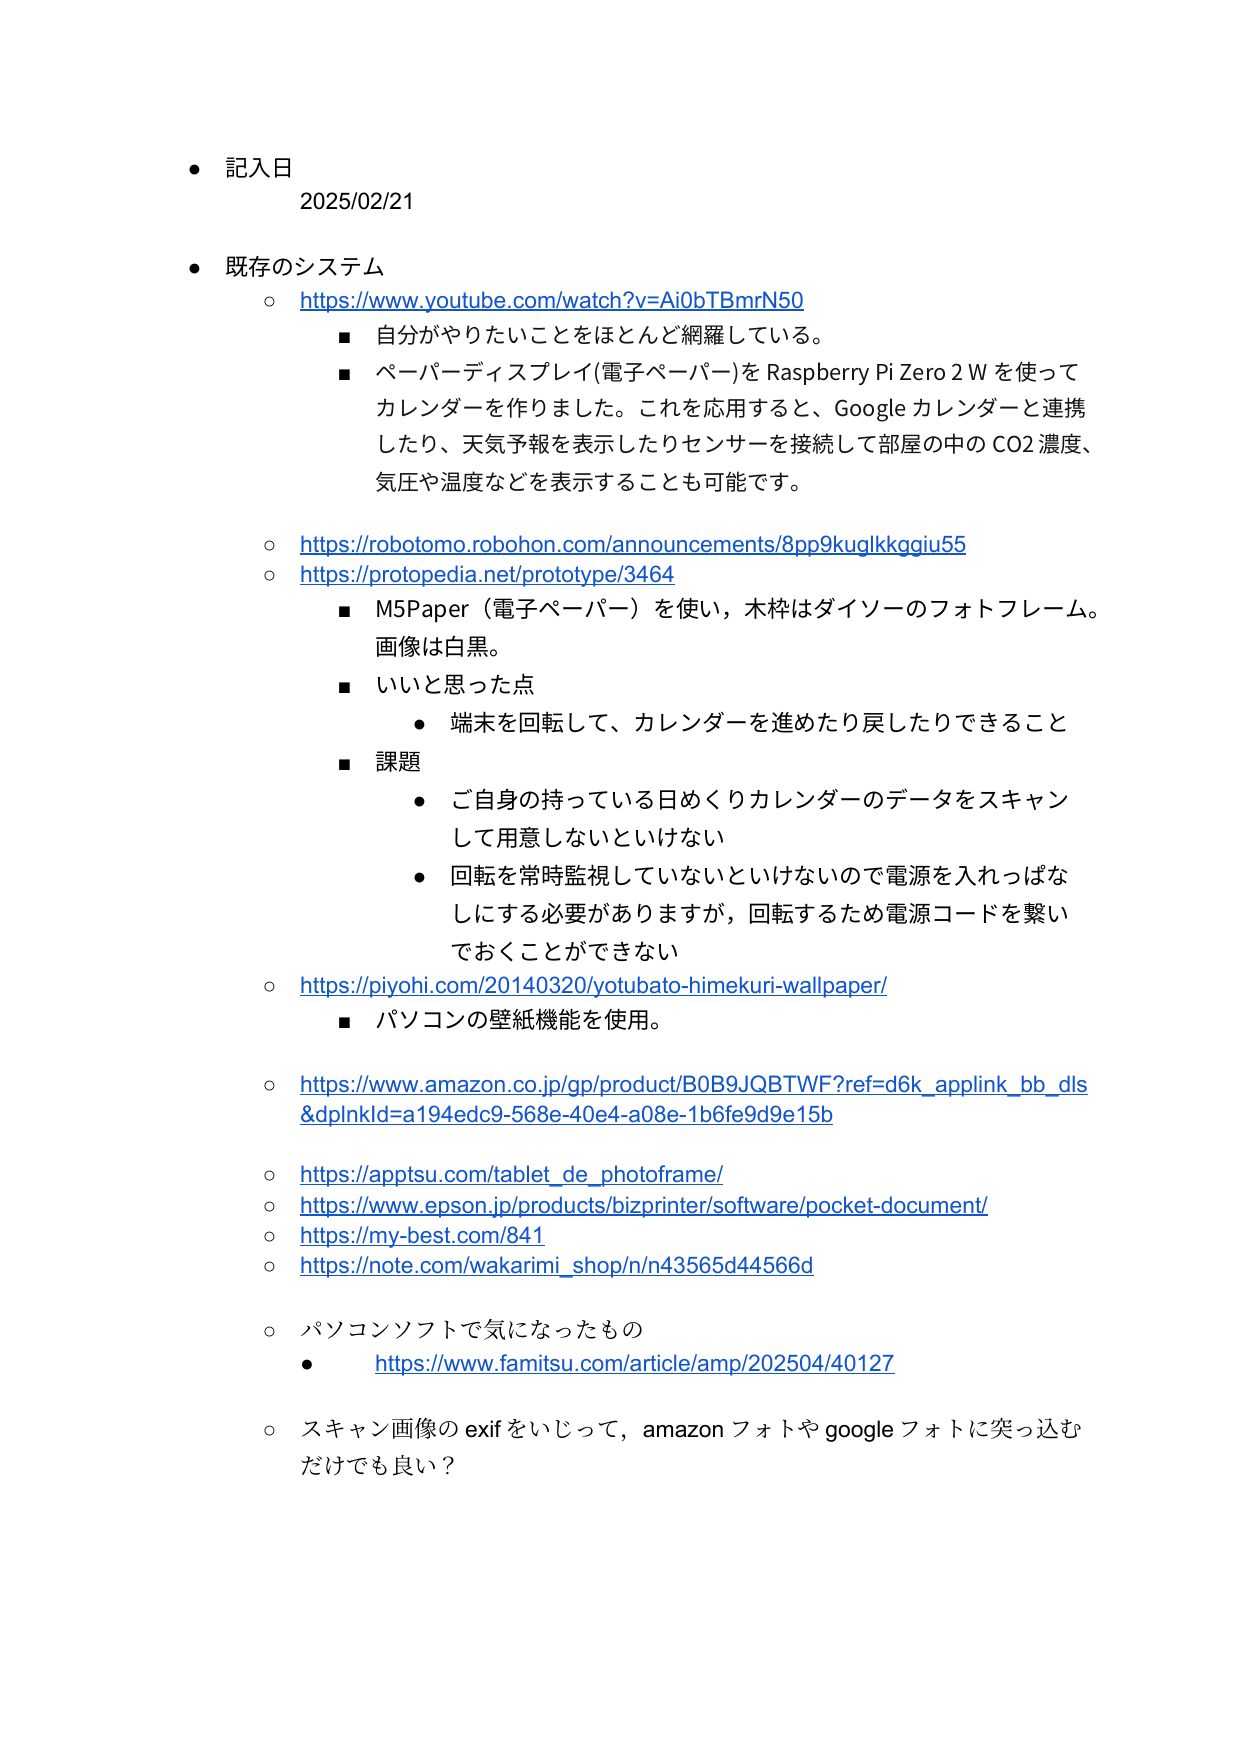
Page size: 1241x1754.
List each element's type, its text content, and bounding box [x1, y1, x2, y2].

list 回転を常時監視していないといけないので電源を入れっぱなしにする必要がありますが，回転するため電源コードを繋いでおくことができない [412, 858, 1090, 967]
list https://piyohi.com/20140320/yotubato-himekuri-wallpaper/ [262, 972, 1090, 998]
list 自分がやりたいことをほとんど網羅している。 [337, 317, 1090, 350]
list https://apptsu.com/tablet_de_photoframe/ [262, 1161, 1090, 1188]
list いいと思った点 [337, 667, 1090, 700]
list https://www.famitsu.com/article/amp/202504/40127 [300, 1350, 1090, 1377]
list M5Paper（電子ペーパー）を使い，木枠はダイソーのフォトフレーム。画像は白黒。 [337, 591, 1090, 662]
list https://note.com/wakarimi_shop/n/n43565d44566d [262, 1252, 1090, 1278]
list パソコンソフトで気になったもの [262, 1312, 1090, 1345]
list スキャン画像のexifをいじって，amazonフォトやgoogleフォトに突っ込むだけでも良い？ [262, 1411, 1090, 1481]
list https://www.youtube.com/watch?v=Ai0bTBmrN50 [262, 287, 1090, 313]
list パソコンの壁紙機能を使用。 [337, 1002, 1090, 1036]
list 端末を回転して、カレンダーを進めたり戻したりできること [412, 705, 1090, 738]
list 既存のシステム [187, 248, 1090, 282]
list https://www.epson.jp/products/bizprinter/software/pocket-document/ [262, 1192, 1090, 1218]
list 記入日 [187, 150, 1090, 183]
list https://www.amazon.co.jp/gp/product/B0B9JQBTWF?ref=d6k_applink_bb_dls&dplnkId=a194edc9-568e-40e4-a08e-1b6fe9d9e15b [262, 1071, 1090, 1127]
list https://protopedia.net/prototype/3464 [262, 561, 1090, 587]
list ペーパーディスプレイ(電子ペーパー)をRaspberry Pi Zero 2 W を使ってカレンダーを作りました。これを応用すると、Googleカレンダーと連携したり、天気予報を表示したりセンサーを接続して部屋の中のCO2濃度、気圧や温度などを表示することも可能です。 [337, 355, 1090, 497]
list 課題 [337, 743, 1090, 777]
text 2025/02/21 [300, 188, 1090, 214]
list https://robotomo.robohon.com/announcements/8pp9kuglkkggiu55 [262, 531, 1090, 557]
list ご自身の持っている日めくりカレンダーのデータをスキャンして用意しないといけない [412, 782, 1090, 853]
list https://my-best.com/841 [262, 1222, 1090, 1248]
